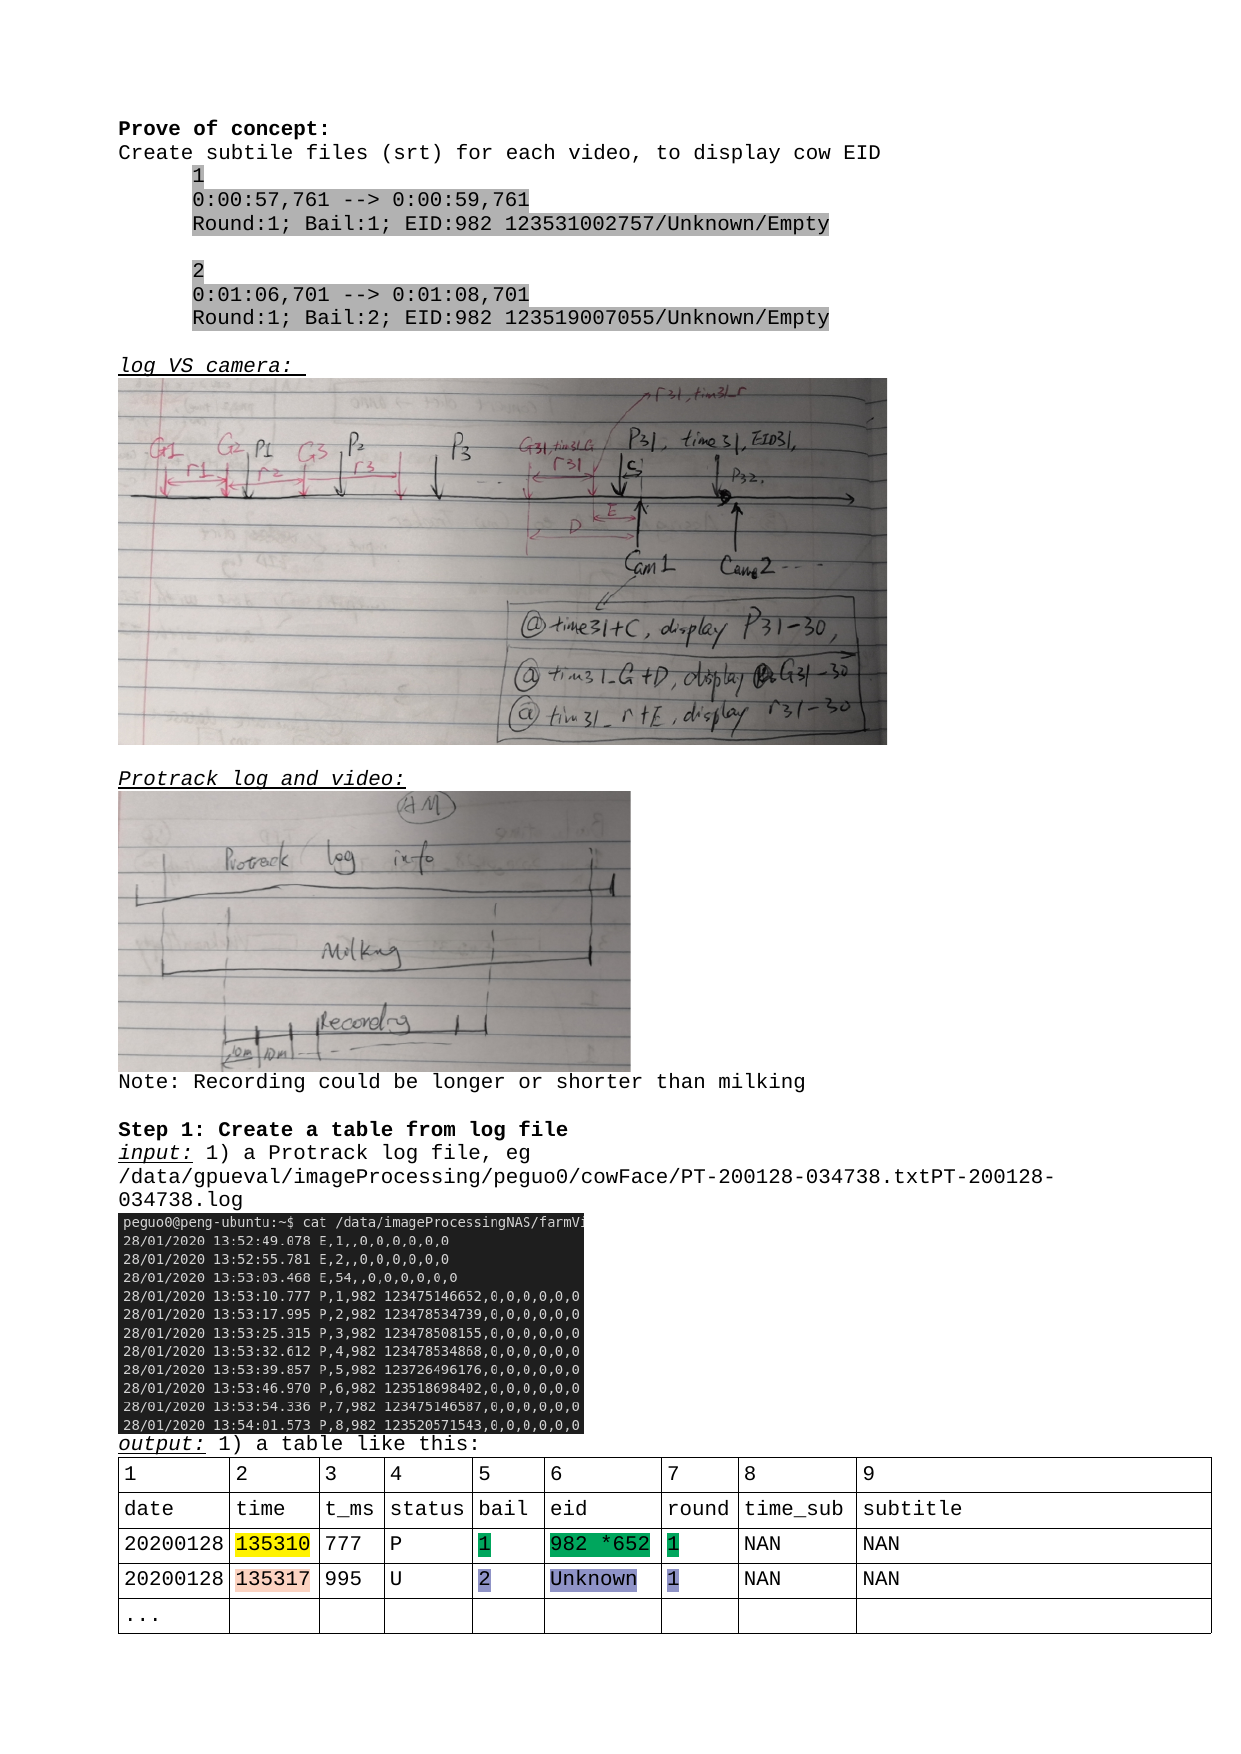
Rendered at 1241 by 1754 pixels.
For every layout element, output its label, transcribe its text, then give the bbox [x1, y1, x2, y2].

text log VS camera: [118, 354, 1122, 378]
table_cell P [385, 1529, 472, 1563]
text input: 1) a Protrack log file, eg /data/gpueval/imageProcessing/peguo0/cowFace/PT-200128-034738.txtPT-200128-034738.log [118, 1142, 1122, 1213]
table_cell 20200128 [119, 1564, 229, 1598]
table_header 9 [857, 1458, 1211, 1492]
table_cell [857, 1599, 1211, 1633]
table_header 2 [230, 1458, 319, 1492]
table_header 3 [320, 1458, 384, 1492]
table_cell bail [473, 1493, 544, 1527]
table_cell ... [119, 1599, 229, 1633]
table_header 5 [473, 1458, 544, 1492]
table_cell 982 *652 [545, 1529, 661, 1563]
table_cell NAN [739, 1529, 856, 1563]
table_cell 777 [320, 1529, 384, 1563]
text Protrack log and video: [118, 768, 1122, 792]
table_cell [545, 1599, 661, 1633]
text Create subtile files (srt) for each video, to display cow EID [118, 142, 1122, 165]
text 0:00:57,761 --> 0:00:59,761 [192, 189, 1122, 213]
table_cell 135317 [230, 1564, 319, 1598]
picture [118, 1213, 584, 1434]
text Prove of concept: [118, 118, 1122, 142]
text output: 1) a table like this: [118, 1433, 1122, 1457]
picture [118, 791, 631, 1072]
table_cell NAN [857, 1529, 1211, 1563]
table_cell [662, 1599, 738, 1633]
table_cell subtitle [857, 1493, 1211, 1527]
table_cell NAN [857, 1564, 1211, 1598]
table_cell [230, 1599, 319, 1633]
table_cell [473, 1599, 544, 1633]
text Round:1; Bail:2; EID:982 123519007055/Unknown/Empty [192, 307, 1122, 331]
table_cell [385, 1599, 472, 1633]
table_cell time [230, 1493, 319, 1527]
table_cell [739, 1599, 856, 1633]
table_cell date [119, 1493, 229, 1527]
table_cell 1 [473, 1529, 544, 1563]
table_cell 135310 [230, 1529, 319, 1563]
table_cell Unknown [545, 1564, 661, 1598]
table_cell NAN [739, 1564, 856, 1598]
table_cell time_sub [739, 1493, 856, 1527]
table_cell round [662, 1493, 738, 1527]
text 2 [192, 260, 1122, 284]
table_cell 995 [320, 1564, 384, 1598]
text Round:1; Bail:1; EID:982 123531002757/Unknown/Empty [192, 213, 1122, 236]
table_cell 1 [662, 1564, 738, 1598]
text Step 1: Create a table from log file [118, 1118, 1122, 1142]
table_cell status [385, 1493, 472, 1527]
table_header 7 [662, 1458, 738, 1492]
table_cell 1 [662, 1529, 738, 1563]
text 0:01:06,701 --> 0:01:08,701 [192, 284, 1122, 307]
picture [118, 378, 888, 745]
table_cell t_ms [320, 1493, 384, 1527]
table_cell U [385, 1564, 472, 1598]
table_cell [320, 1599, 384, 1633]
text 1 [192, 165, 1122, 189]
table_header 8 [739, 1458, 856, 1492]
table_cell 2 [473, 1564, 544, 1598]
text Note: Recording could be longer or shorter than milking [118, 1071, 1122, 1095]
table_cell 20200128 [119, 1529, 229, 1563]
table_header 6 [545, 1458, 661, 1492]
table_header 4 [385, 1458, 472, 1492]
table_header 1 [119, 1458, 229, 1492]
table_cell eid [545, 1493, 661, 1527]
